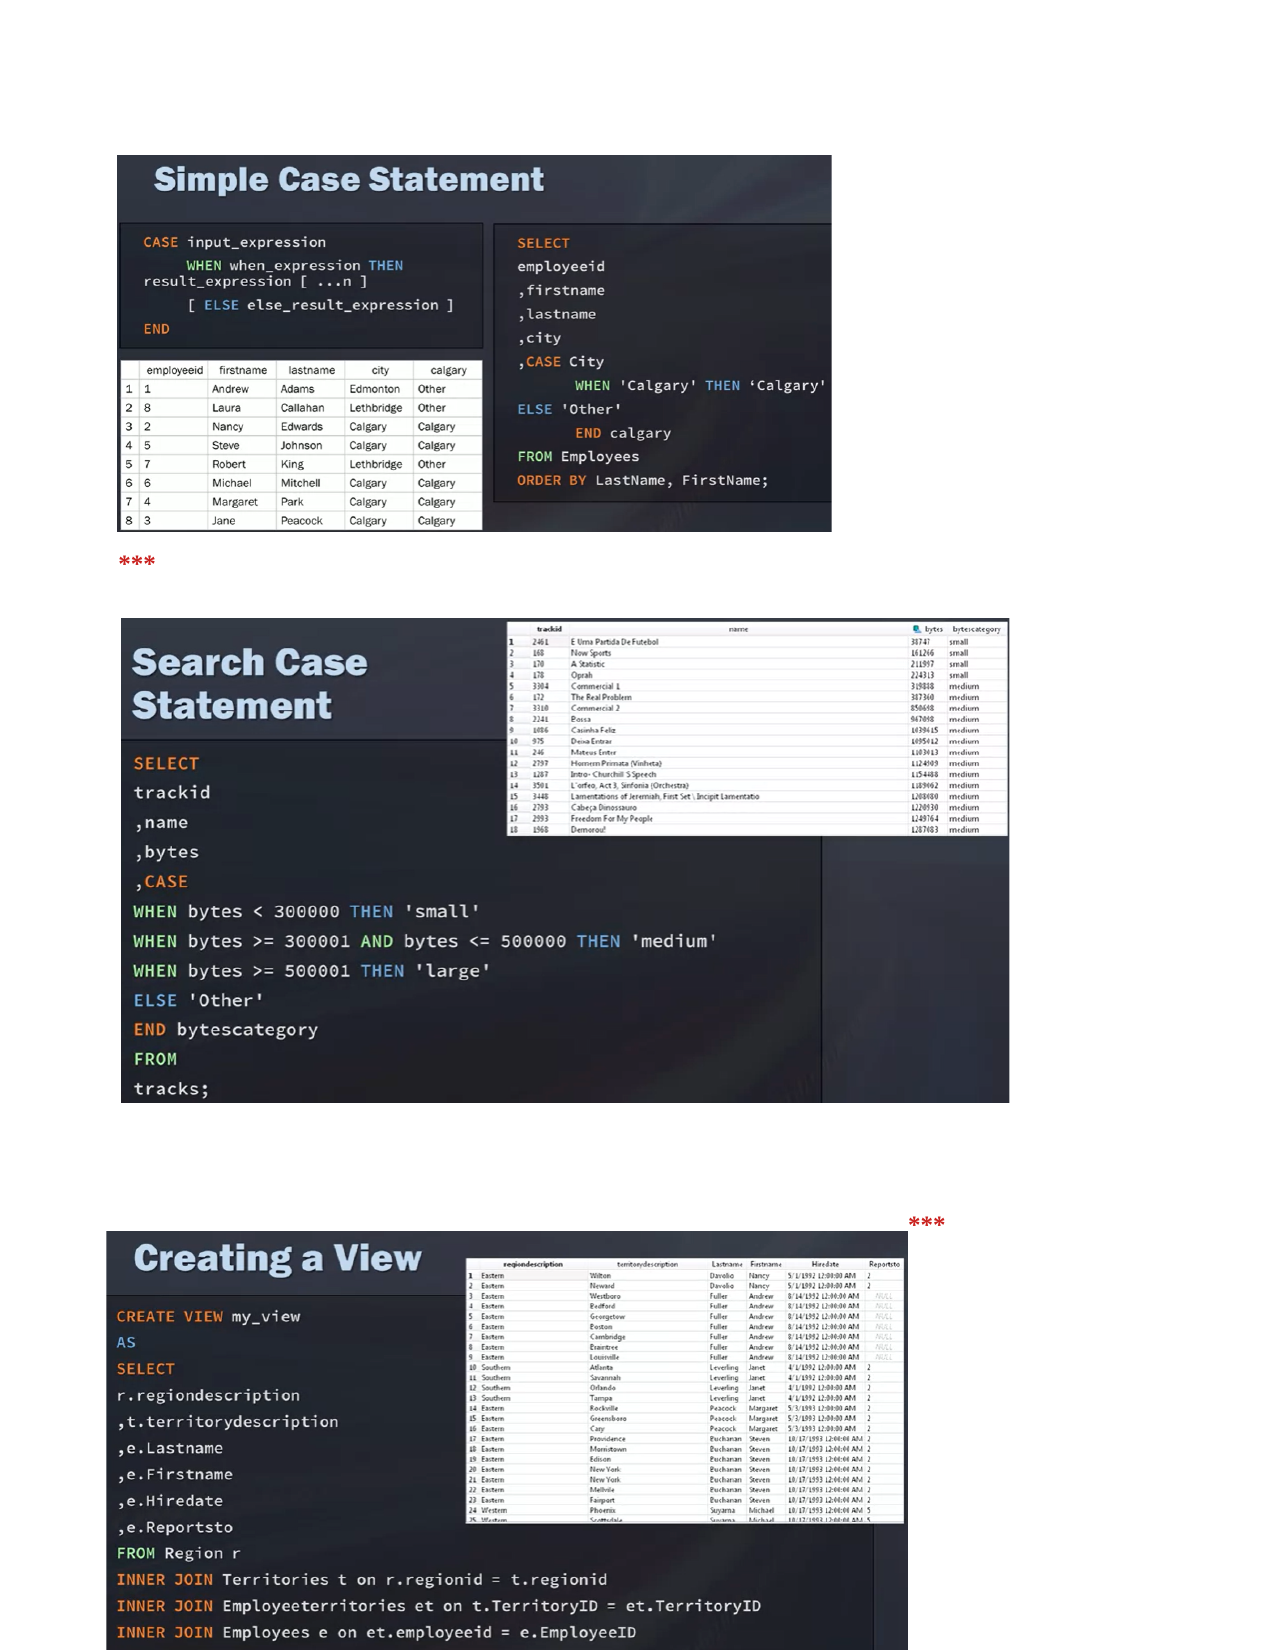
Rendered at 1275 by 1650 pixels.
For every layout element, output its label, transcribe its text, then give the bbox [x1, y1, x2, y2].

picture [106, 1231, 908, 1650]
text *** [118, 1211, 1157, 1239]
picture [117, 155, 832, 532]
text *** [118, 549, 1157, 578]
picture [121, 618, 1010, 1103]
